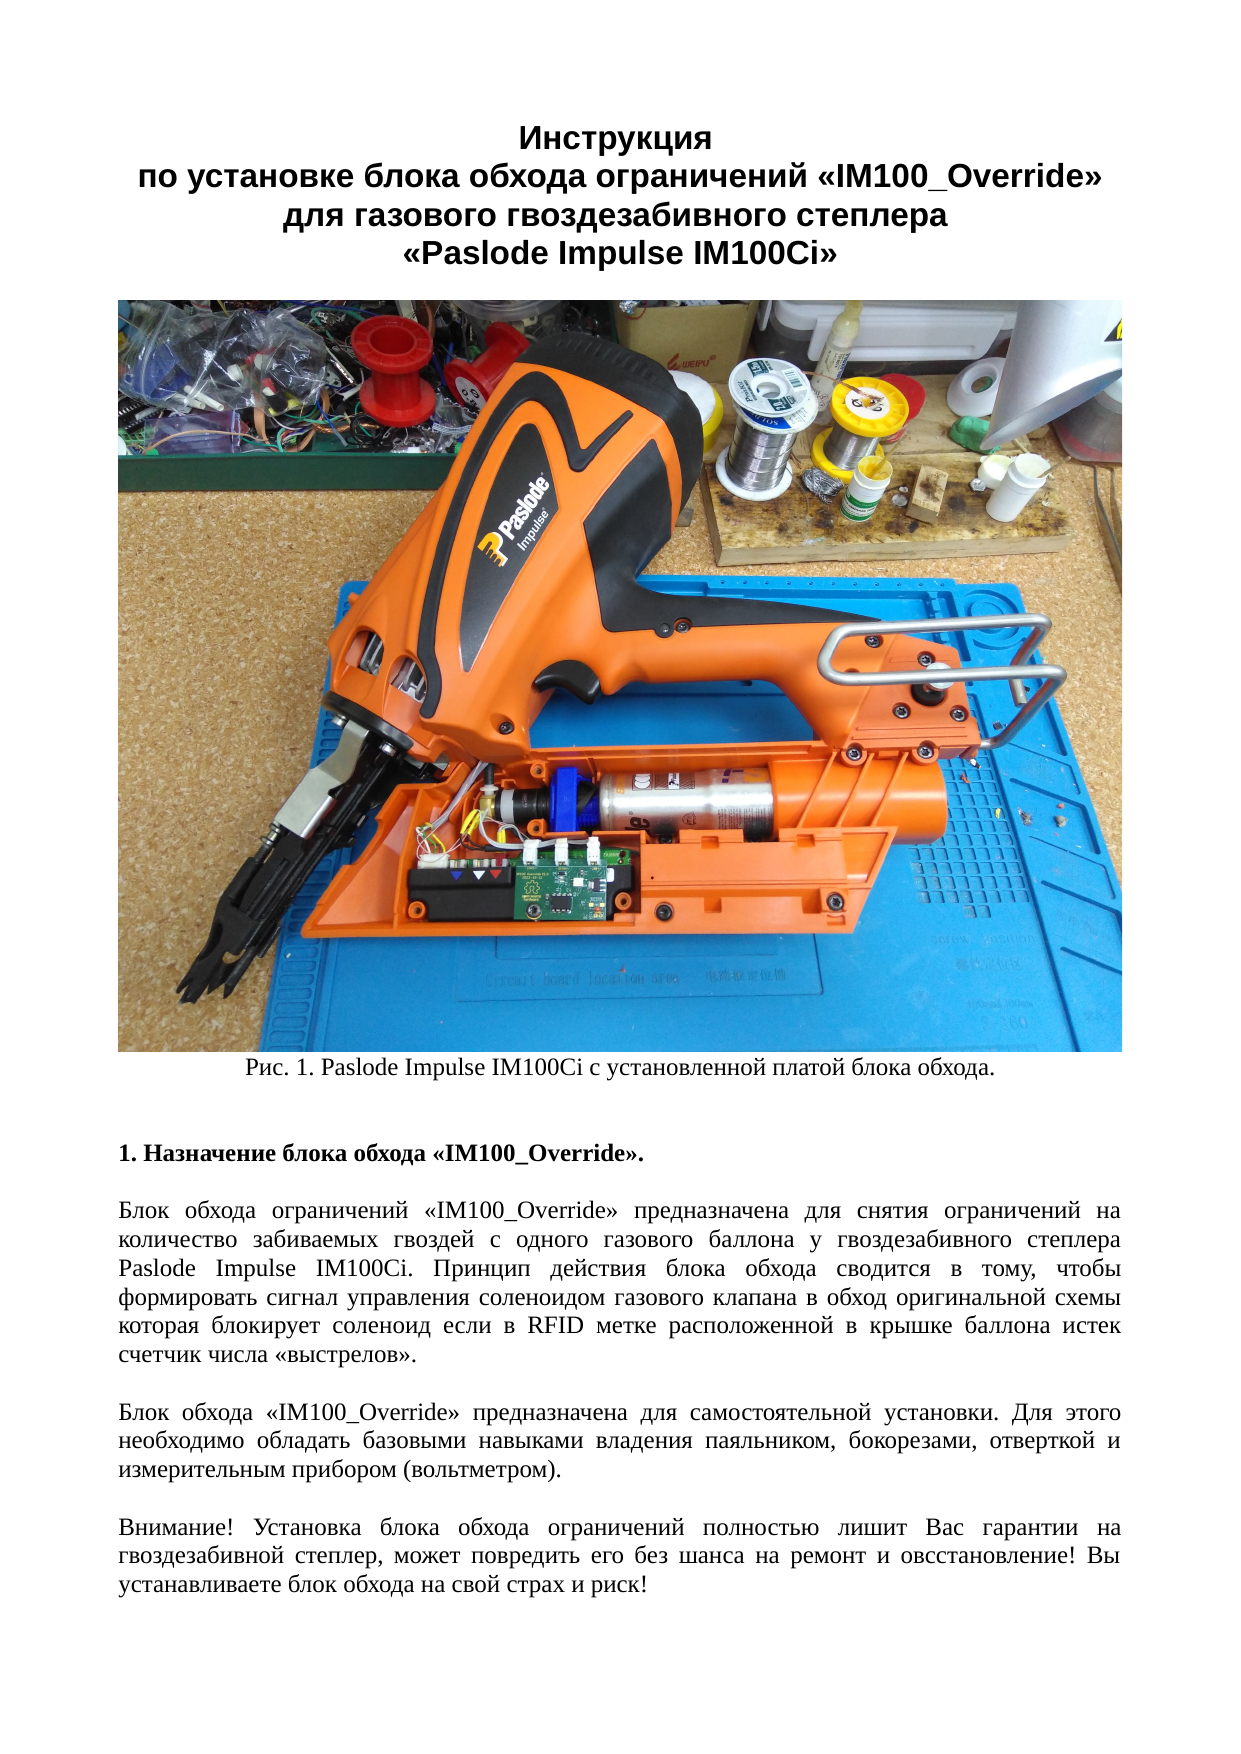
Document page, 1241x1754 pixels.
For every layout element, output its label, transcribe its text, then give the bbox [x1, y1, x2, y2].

picture [118, 300, 1123, 1052]
text Блок обхода «IM100_Override» предназначена для самостоятельной установки. Для этого необходимо обладать базовыми навыками владения паяльником, бокорезами, отверткой и измерительным прибором (вольтметром). [118, 1397, 1122, 1483]
subtitle Инструкция [118, 118, 1122, 157]
subtitle «Paslode Impulse IM100Ci» [118, 233, 1122, 272]
subtitle по установке блока обхода ограничений «IM100_Override» для газового гвоздезабивного степлера [118, 157, 1122, 233]
text 1. Назначение блока обхода «IM100_Override». [118, 1138, 1122, 1167]
text Рис. 1. Paslode Impulse IM100Ci с установленной платой блока обхода. [118, 1052, 1122, 1080]
text Внимание! Установка блока обхода ограничений полностью лишит Вас гарантии на гвоздезабивной степлер, может повредить его без шанса на ремонт и овсстановление! Вы устанавливаете блок обхода на свой страх и риск! [118, 1512, 1122, 1598]
text Блок обхода ограничений «IM100_Override» предназначена для снятия ограничений на количество забиваемых гвоздей с одного газового баллона у гвоздезабивного степлера Paslode Impulse IM100Ci. Принцип действия блока обхода сводится в тому, чтобы формировать сигнал управления соленоидом газового клапана в обход оригинальной схемы которая блокирует соленоид если в RFID метке расположенной в крышке баллона истек счетчик числа «выстрелов». [118, 1195, 1122, 1368]
